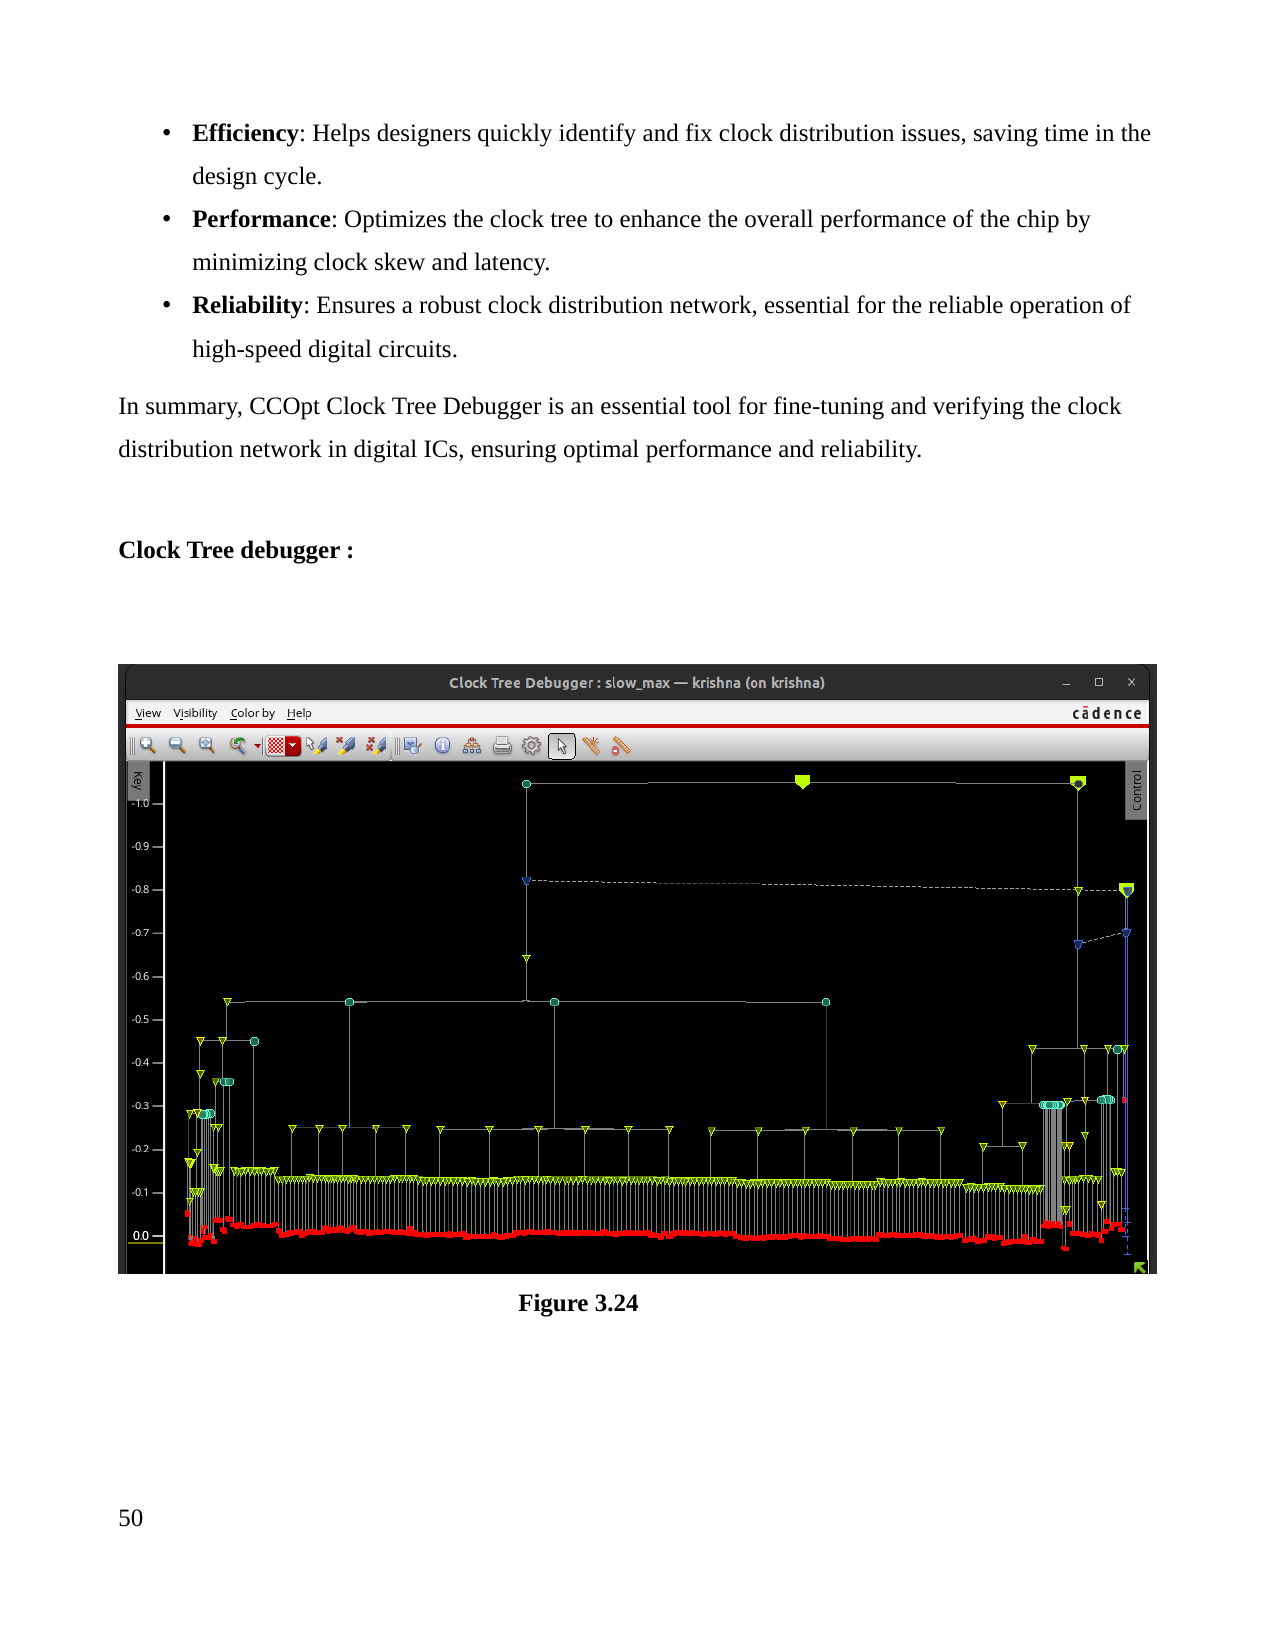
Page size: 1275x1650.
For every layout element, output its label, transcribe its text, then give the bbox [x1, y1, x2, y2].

text In summary, CCOpt Clock Tree Debugger is an essential tool for fine-tuning and verifying the clock distribution network in digital ICs, ensuring optimal performance and reliability. [118, 391, 1157, 463]
text Clock Tree debugger : [118, 535, 1157, 564]
text Figure 3.24 [118, 1274, 1157, 1317]
list Reliability: Ensures a robust clock distribution network, essential for the reliable operation of high-speed digital circuits. [162, 291, 1157, 362]
list Efficiency: Helps designers quickly identify and fix clock distribution issues, saving time in the design cycle. [162, 118, 1157, 190]
picture [118, 664, 1157, 1274]
list Performance: Optimizes the clock tree to enhance the overall performance of the chip by minimizing clock skew and latency. [162, 204, 1157, 276]
